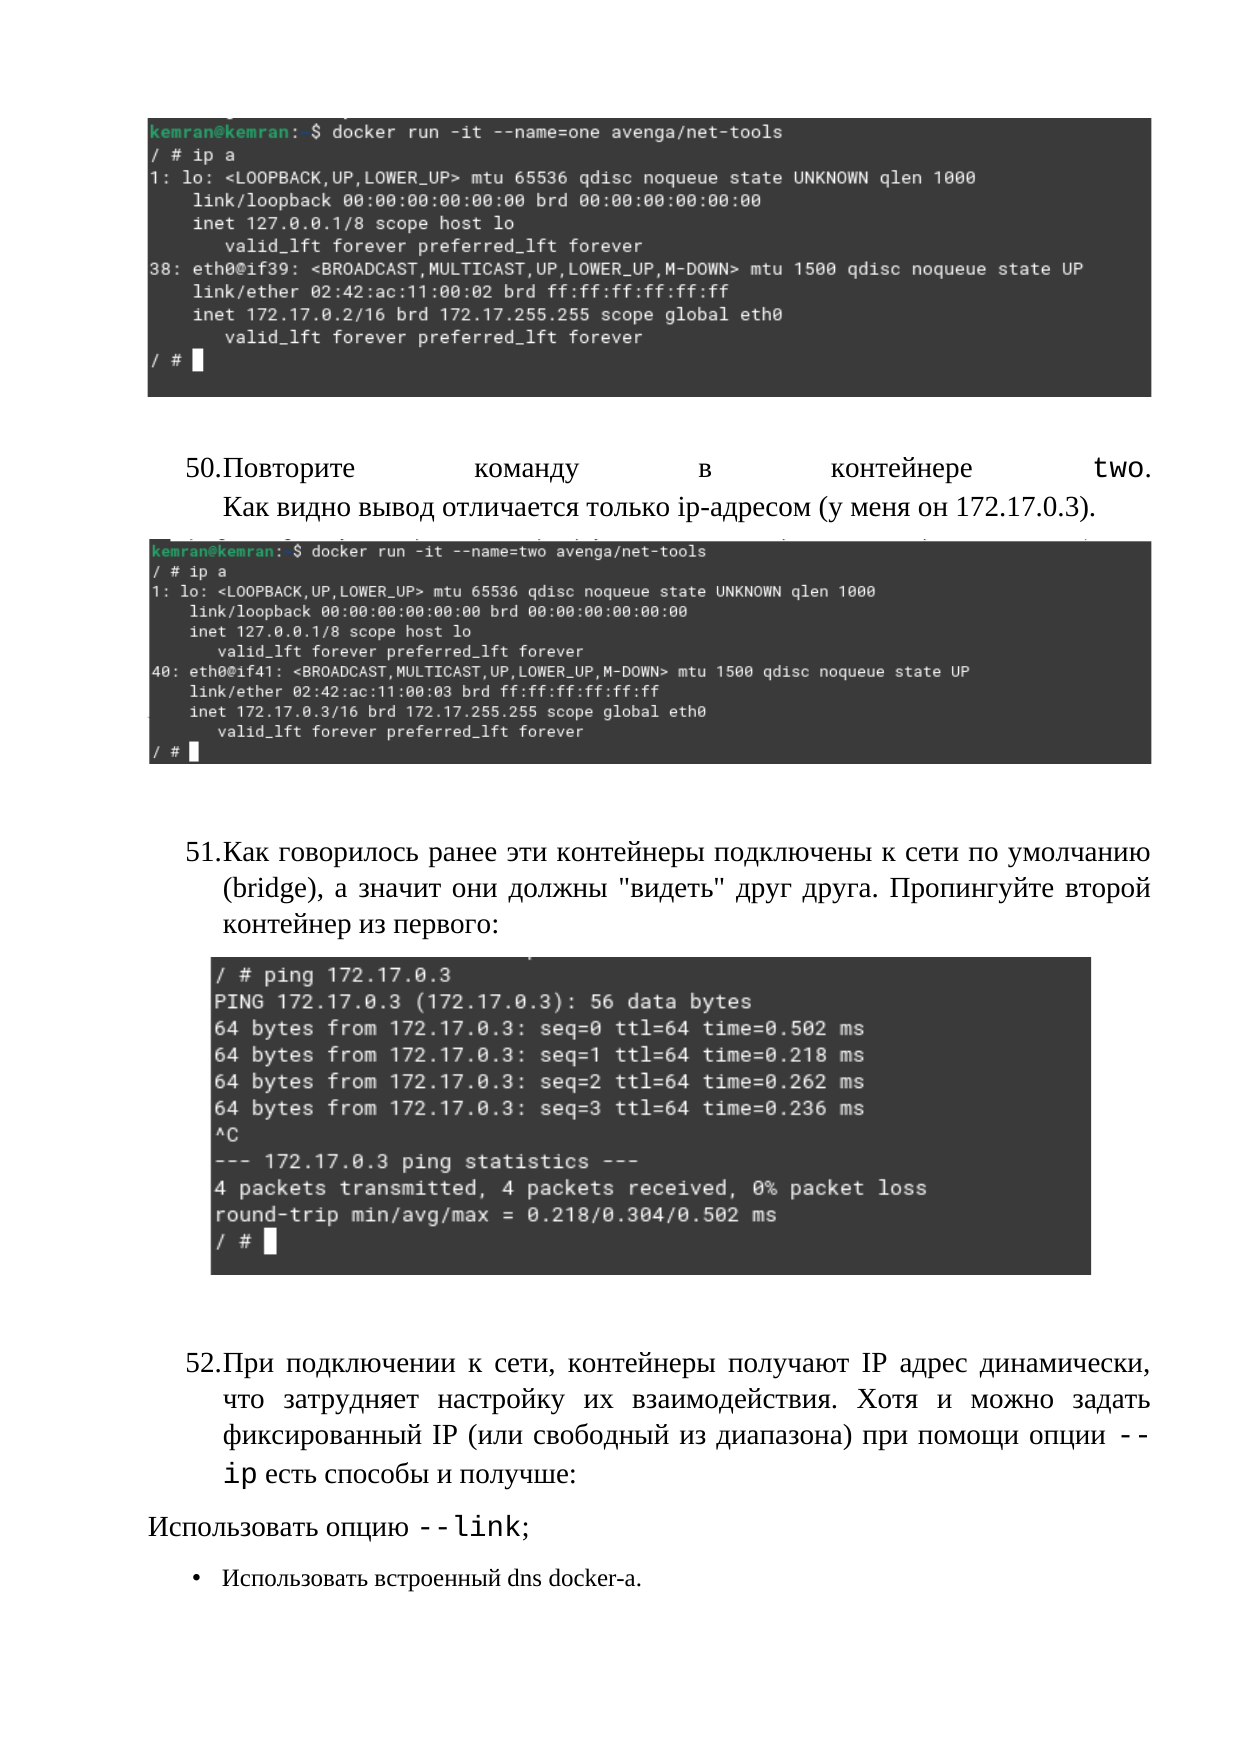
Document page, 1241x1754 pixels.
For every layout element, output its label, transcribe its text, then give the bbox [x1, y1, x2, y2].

list Повторите команду в контейнере two. Как видно вывод отличается только ip-адресом (у меня он 172.17.0.3). [185, 450, 1152, 522]
list Как говорилось ранее эти контейнеры подключены к сети по умолчанию (bridge), а значит они должны "видеть" друг друга. Пропингуйте второй контейнер из первого: [185, 834, 1152, 940]
picture [147, 539, 1152, 764]
picture [208, 957, 1092, 1275]
list Использовать встроенный dns docker-a. [192, 1563, 1152, 1592]
text Использовать опцию --link; [148, 1509, 1152, 1545]
list При подключении к сети, контейнеры получают IP адрес динамически, что затрудняет настройку их взаимодействия. Хотя и можно задать фиксированный IP (или свободный из диапазона) при помощи опции --ip есть способы и получше: [185, 1345, 1152, 1492]
picture [147, 118, 1152, 397]
